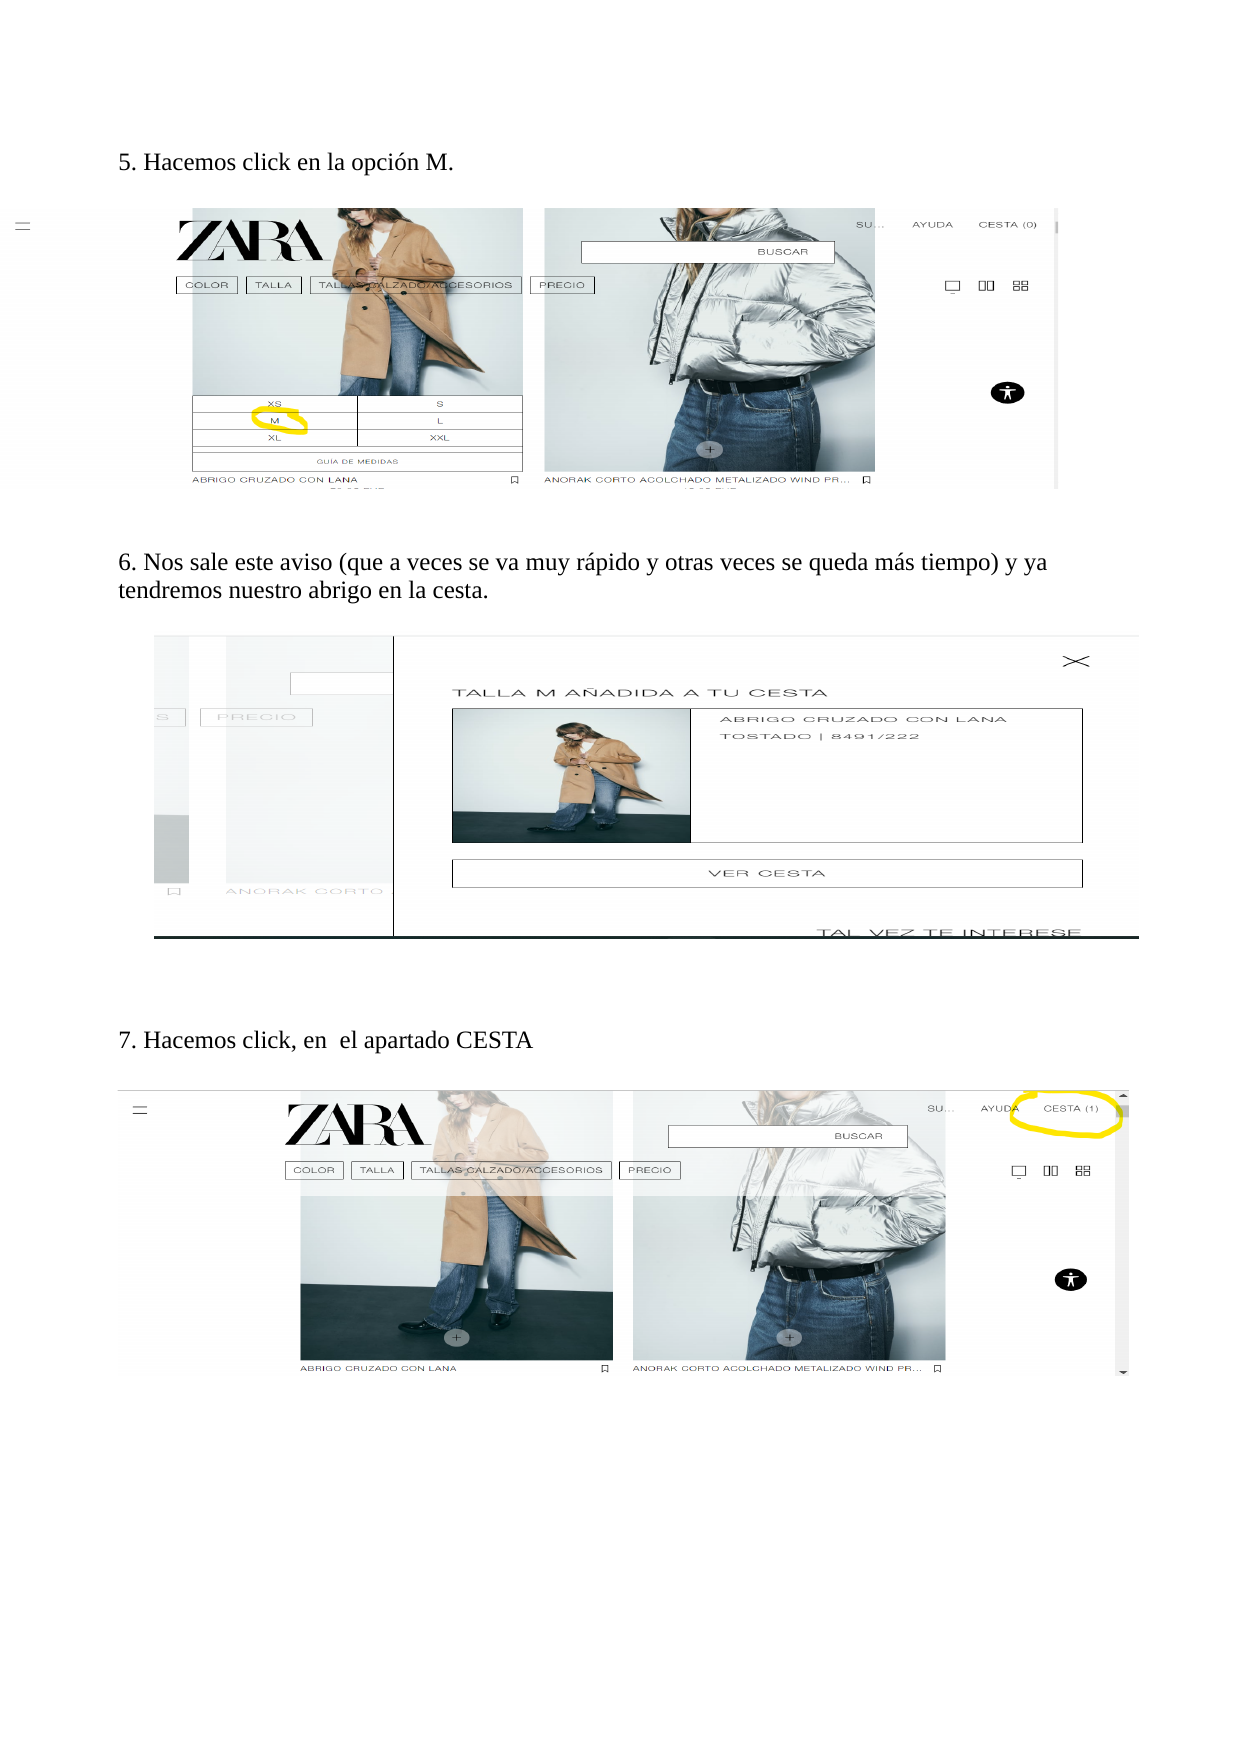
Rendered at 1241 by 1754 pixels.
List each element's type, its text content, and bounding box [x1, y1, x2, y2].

text 6. Nos sale este aviso (que a veces se va muy rápido y otras veces se queda más tiempo) y ya tendremos nuestro abrigo en la cesta. [118, 547, 1122, 604]
picture [154, 630, 1139, 939]
picture [0, 208, 1059, 489]
text 7. Hacemos click, en el apartado CESTA [118, 1025, 1122, 1054]
picture [117, 1086, 1129, 1376]
text 5. Hacemos click en la opción M. [118, 147, 1122, 176]
